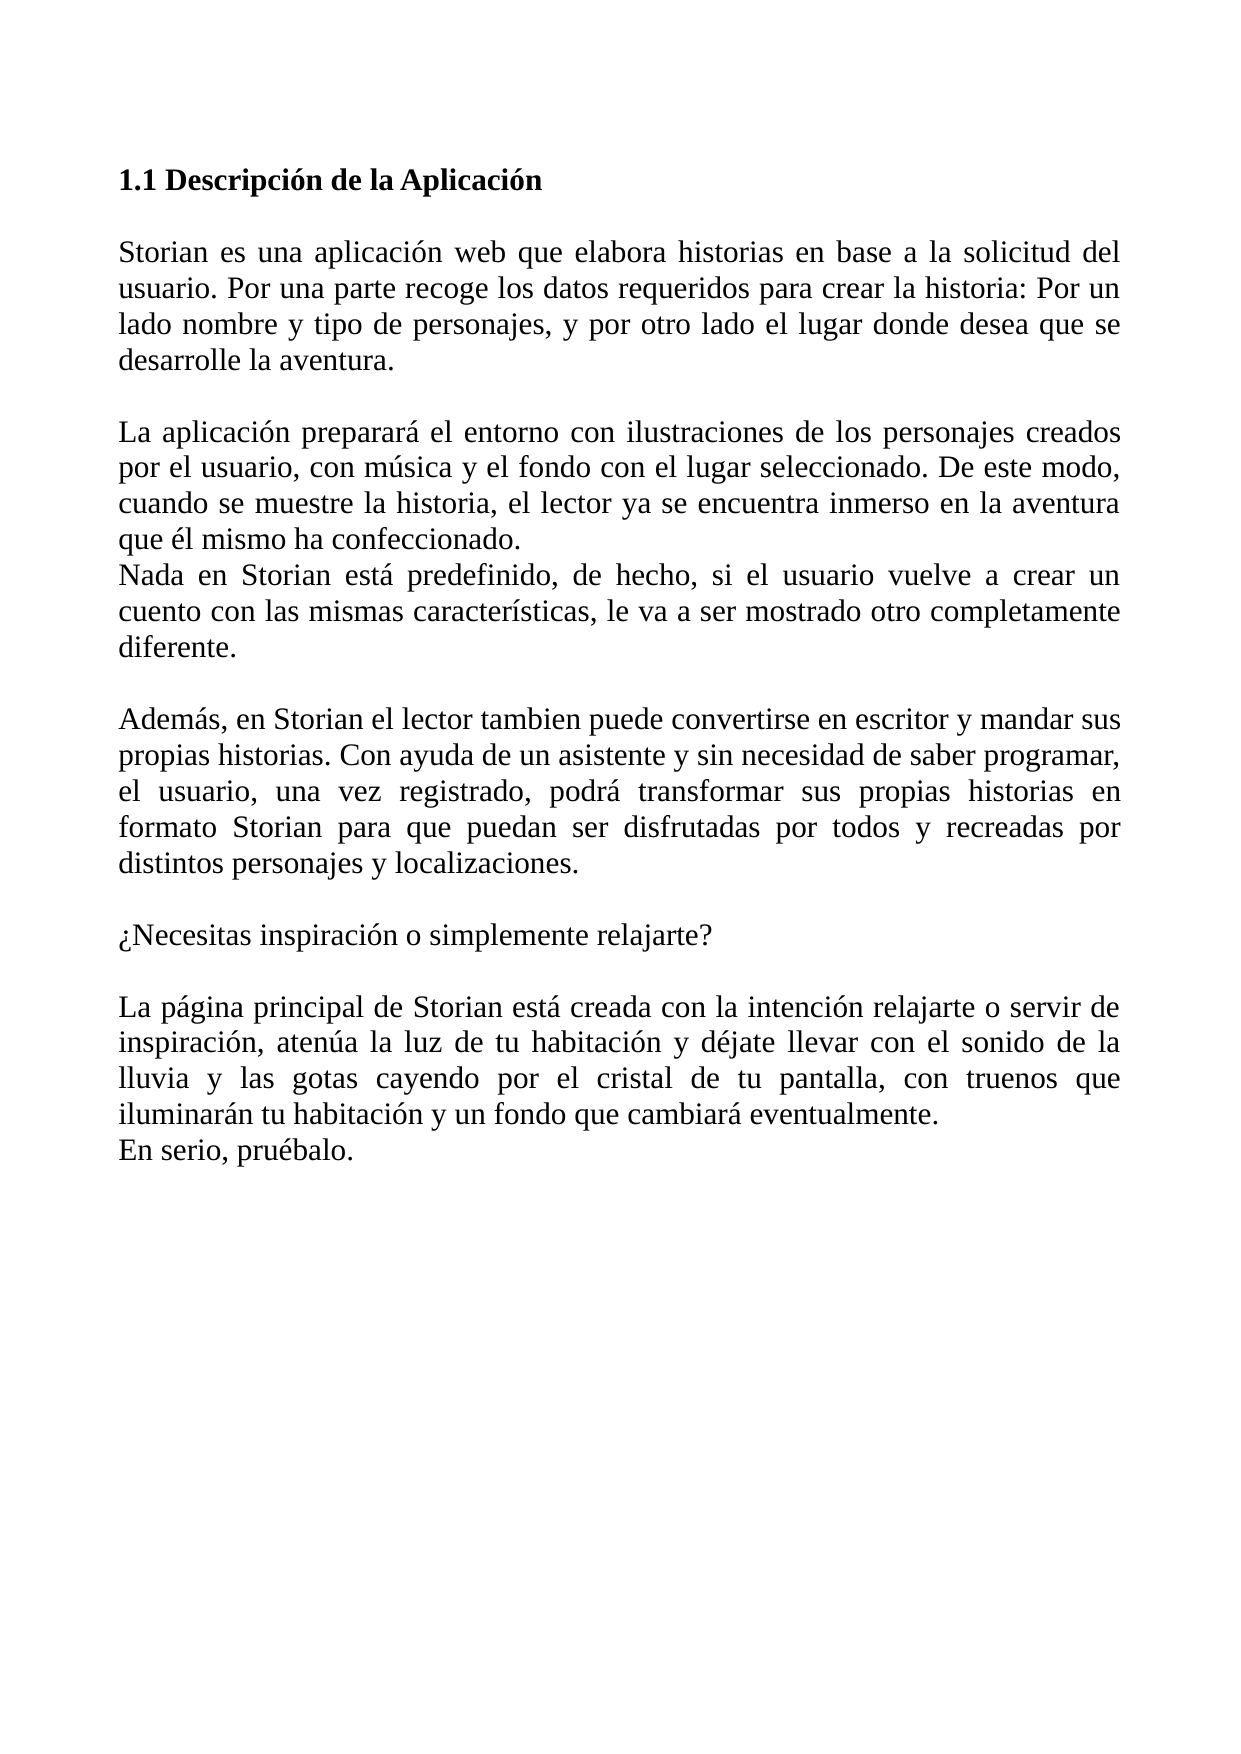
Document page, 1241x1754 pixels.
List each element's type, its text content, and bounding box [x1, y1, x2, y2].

text La aplicación preparará el entorno con ilustraciones de los personajes creados por el usuario, con música y el fondo con el lugar seleccionado. De este modo, cuando se muestre la historia, el lector ya se encuentra inmerso en la aventura que él mismo ha confeccionado. [118, 413, 1122, 557]
text Storian es una aplicación web que elabora historias en base a la solicitud del usuario. Por una parte recoge los datos requeridos para crear la historia: Por un lado nombre y tipo de personajes, y por otro lado el lugar donde desea que se desarrolle la aventura. [118, 233, 1122, 377]
text 1.1 Descripción de la Aplicación [118, 161, 1122, 197]
text ¿Necesitas inspiración o simplemente relajarte? [118, 916, 1122, 952]
text Nada en Storian está predefinido, de hecho, si el usuario vuelve a crear un cuento con las mismas características, le va a ser mostrado otro completamente diferente. [118, 557, 1122, 664]
text La página principal de Storian está creada con la intención relajarte o servir de inspiración, atenúa la luz de tu habitación y déjate llevar con el sonido de la lluvia y las gotas cayendo por el cristal de tu pantalla, con truenos que iluminarán tu habitación y un fondo que cambiará eventualmente. [118, 988, 1122, 1132]
text Además, en Storian el lector tambien puede convertirse en escritor y mandar sus propias historias. Con ayuda de un asistente y sin necesidad de saber programar, el usuario, una vez registrado, podrá transformar sus propias historias en formato Storian para que puedan ser disfrutadas por todos y recreadas por distintos personajes y localizaciones. [118, 700, 1122, 880]
text En serio, pruébalo. [118, 1132, 1122, 1167]
